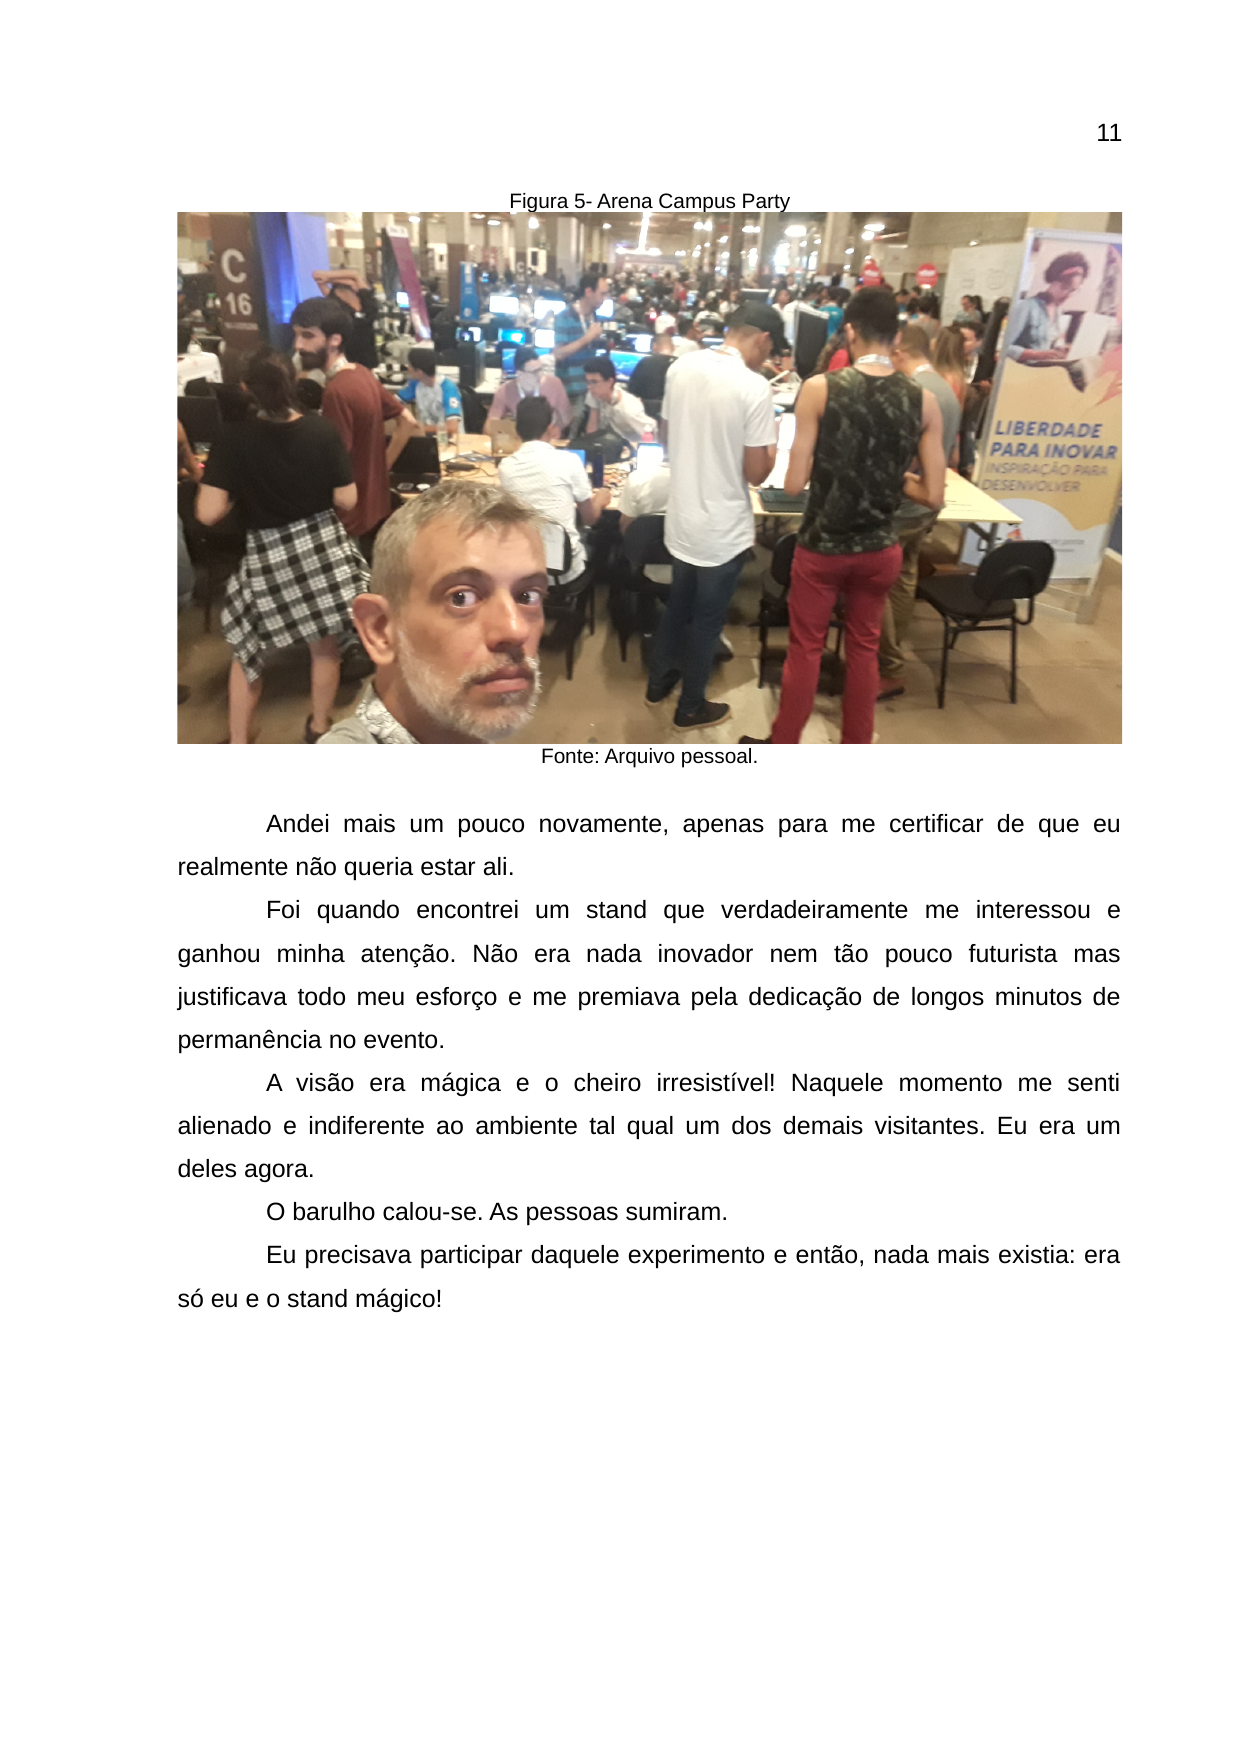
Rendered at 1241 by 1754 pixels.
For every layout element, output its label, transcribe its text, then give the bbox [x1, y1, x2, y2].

text O barulho calou-se. As pessoas sumiram. [177, 1197, 1122, 1226]
picture [177, 212, 1123, 744]
text Figura 5- Arena Campus Party [177, 189, 1122, 212]
text Eu precisava participar daquele experimento e então, nada mais existia: era só eu e o stand mágico! [177, 1240, 1122, 1312]
text A visão era mágica e o cheiro irresistível! Naquele momento me senti alienado e indiferente ao ambiente tal qual um dos demais visitantes. Eu era um deles agora. [177, 1068, 1122, 1183]
text Andei mais um pouco novamente, apenas para me certificar de que eu realmente não queria estar ali. [177, 809, 1122, 881]
text Foi quando encontrei um stand que verdadeiramente me interessou e ganhou minha atenção. Não era nada inovador nem tão pouco futurista mas justificava todo meu esforço e me premiava pela dedicação de longos minutos de permanência no evento. [177, 895, 1122, 1053]
text Fonte: Arquivo pessoal. [177, 744, 1122, 768]
text [177, 176, 1122, 189]
